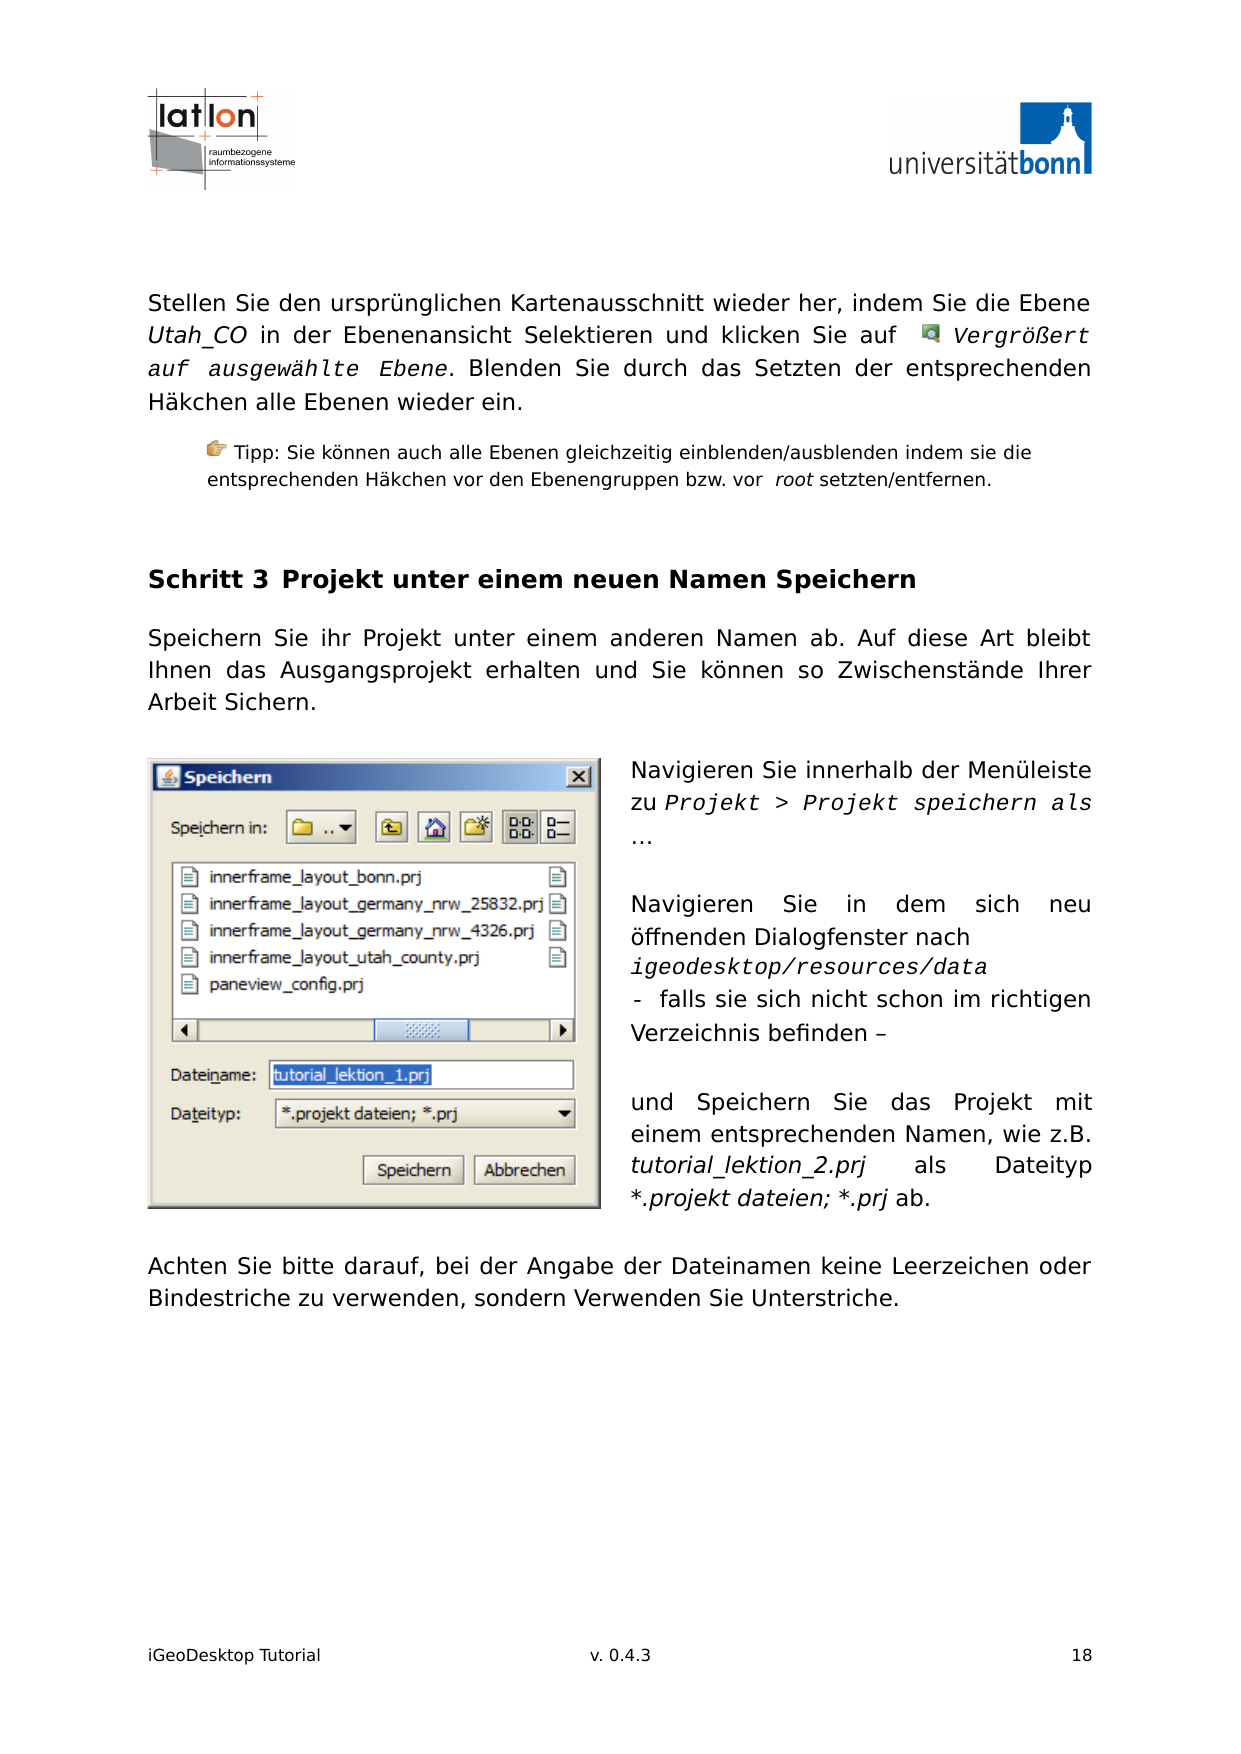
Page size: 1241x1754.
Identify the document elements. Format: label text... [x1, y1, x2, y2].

text Tipp: Sie können auch alle Ebenen gleichzeitig einblenden/ausblenden indem sie die entsprechenden Häkchen vor den Ebenengruppen bzw. vor root setzten/entfernen. [207, 439, 1033, 491]
text Stellen Sie den ursprünglichen Kartenausschnitt wieder her, indem Sie die Ebene Utah_CO in der Ebenenansicht Selektieren und klicken Sie auf Vergrößert auf ausgewählte Ebene. Blenden Sie durch das Setzten der entsprechenden Häkchen alle Ebenen wieder ein. [148, 290, 1092, 416]
text Speichern Sie ihr Projekt unter einem anderen Namen ab. Auf diese Art bleibt Ihnen das Ausgangsprojekt erhalten und Sie können so Zwischenstände Ihrer Arbeit Sichern. [148, 625, 1092, 716]
subtitle Projekt unter einem neuen Namen Speichern [148, 566, 1092, 595]
text und Speichern Sie das Projekt mit einem entsprechenden Namen, wie z.B. tutorial_lektion_2.prj als Dateityp *.projekt dateien; *.prj ab. [148, 1089, 1092, 1211]
text Navigieren Sie innerhalb der Menüleiste zu Projekt > Projekt speichern als … [601, 758, 1092, 850]
text Achten Sie bitte darauf, bei der Angabe der Dateinamen keine Leerzeichen oder Bindestriche zu verwenden, sondern Verwenden Sie Unterstriche. [148, 1253, 1092, 1312]
picture [889, 102, 1093, 174]
picture [206, 439, 228, 460]
picture [147, 758, 601, 1209]
text Navigieren Sie in dem sich neu öffnenden Dialogfenster nach igeodesktop/resources/data - falls sie sich nicht schon im richtigen Verzeichnis befinden – [601, 892, 1092, 1047]
picture [147, 88, 295, 190]
picture [921, 323, 941, 344]
